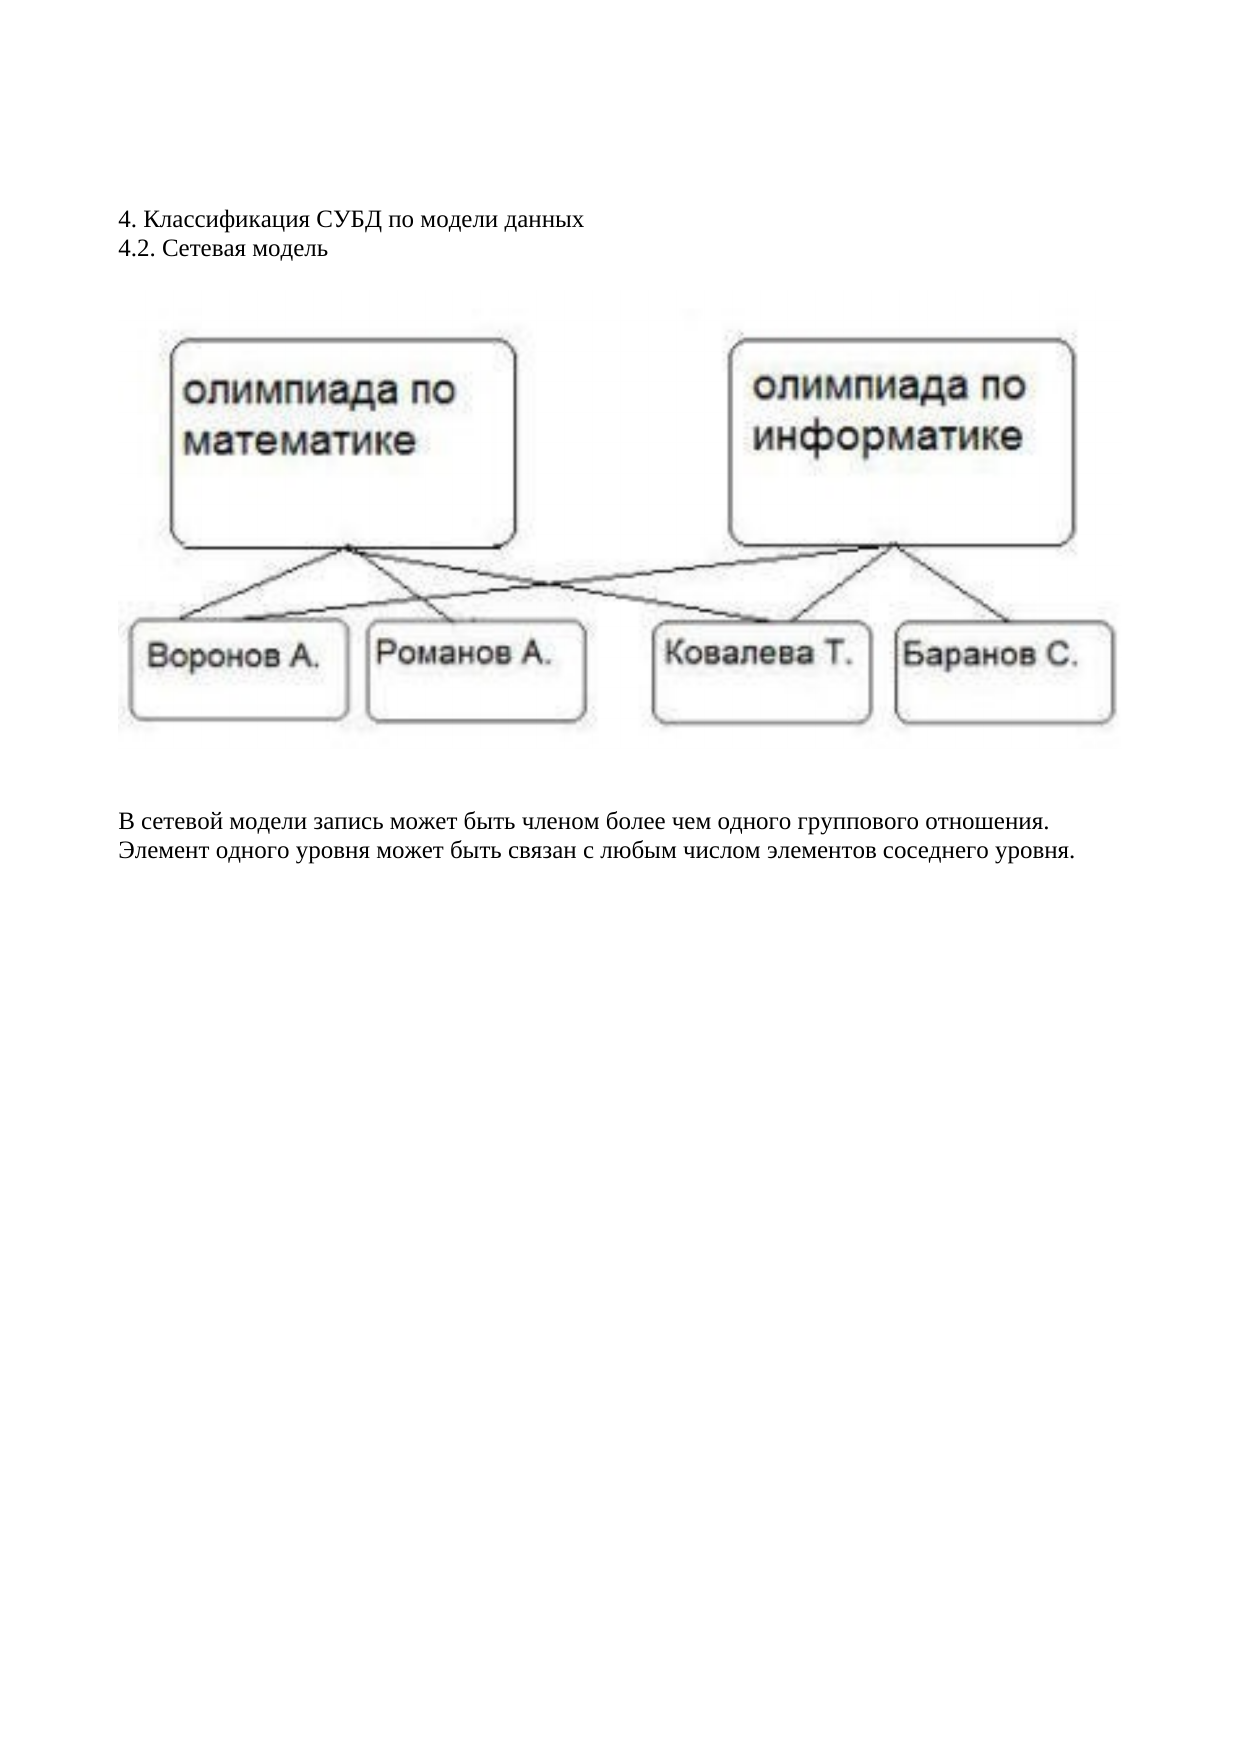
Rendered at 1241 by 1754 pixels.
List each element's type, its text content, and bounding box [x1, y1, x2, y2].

text 4.2. Сетевая модель [118, 233, 1122, 262]
text Элемент одного уровня может быть связан с любым числом элементов соседнего уровня. [118, 835, 1122, 863]
text В сетевой модели запись может быть членом более чем одного группового отношения. [118, 806, 1122, 835]
text 4. Классификация СУБД по модели данных [118, 204, 1122, 233]
